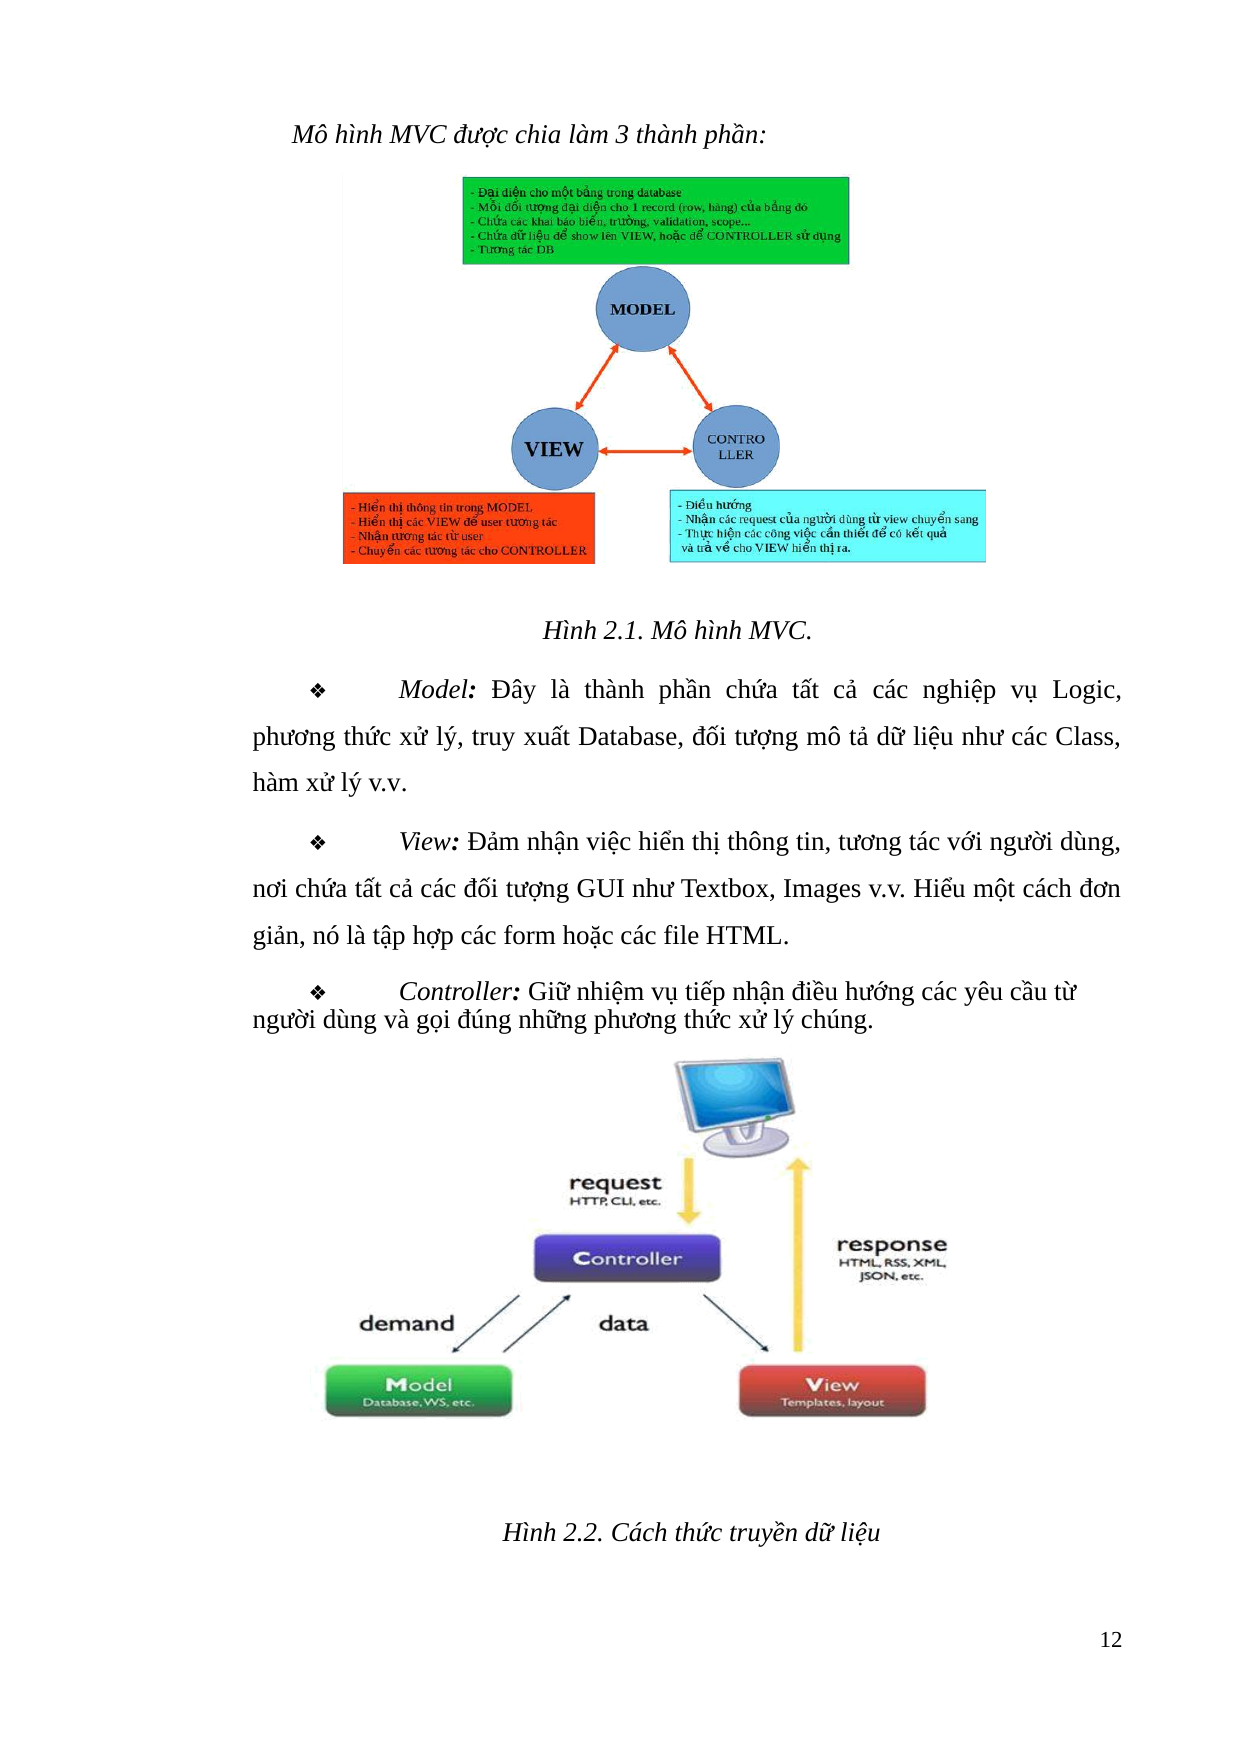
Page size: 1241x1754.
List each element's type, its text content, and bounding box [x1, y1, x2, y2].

list Controller: Giữ nhiệm vụ tiếp nhận điều hướng các yêu cầu từ người dùng và gọi đúng những phương thức xử lý chúng. [252, 978, 1122, 1034]
picture [343, 174, 986, 564]
list Model: Đây là thành phần chứa tất cả các nghiệp vụ Logic, phương thức xử lý, truy xuất Database, đối tượng mô tả dữ liệu như các Class, hàm xử lý v.v. [252, 673, 1122, 797]
text Hình 2.1. Mô hình MVC. [177, 614, 543, 645]
picture [310, 1045, 966, 1436]
text Mô hình MVC được chia làm 3 thành phần: [236, 118, 1122, 149]
text Hình 2.1. Mô hình MVC. [813, 614, 1122, 645]
list View: Đảm nhận việc hiển thị thông tin, tương tác với người dùng, nơi chứa tất cả các đối tượng GUI như Textbox, Images v.v. Hiểu một cách đơn giản, nó là tập hợp các form hoặc các file HTML. [252, 825, 1122, 950]
text Hình 2.2. Cách thức truyền dữ liệu [881, 1517, 1122, 1548]
